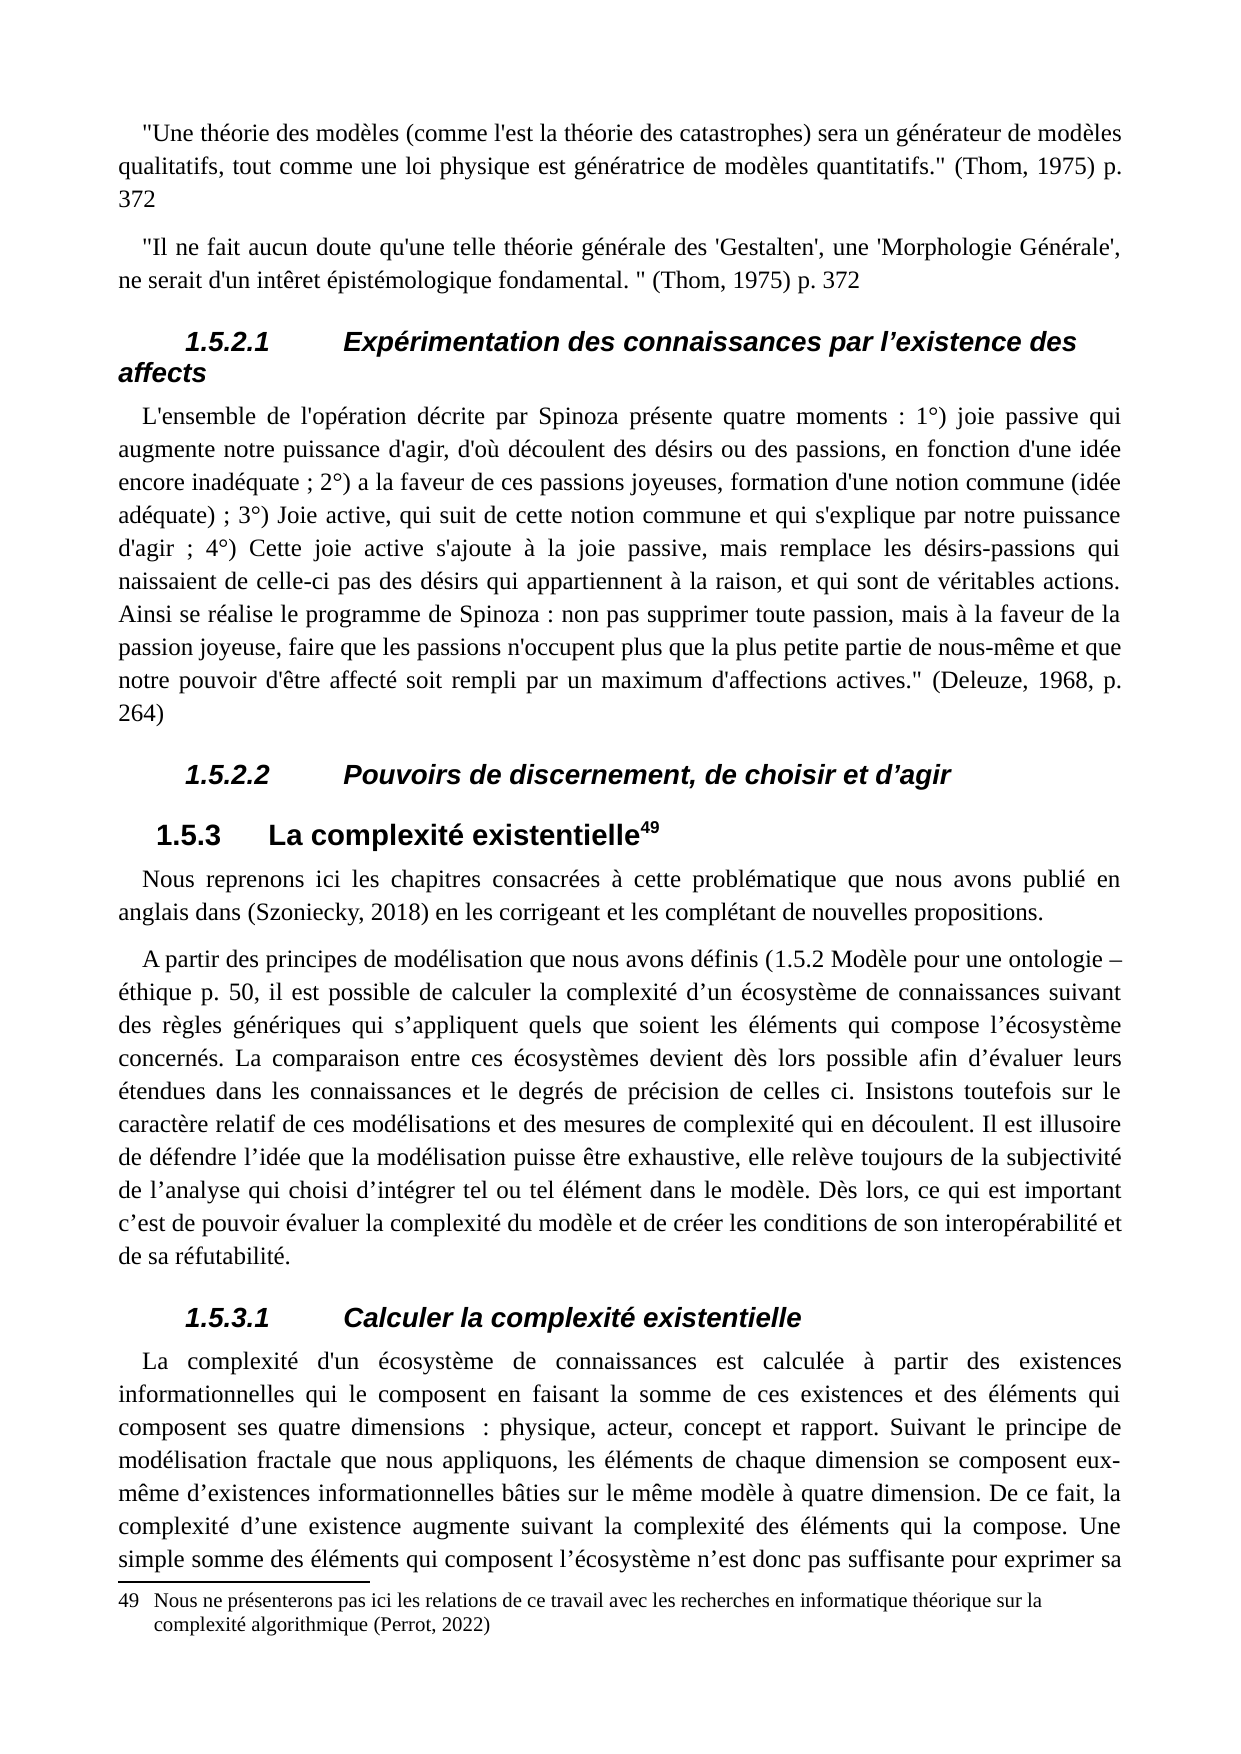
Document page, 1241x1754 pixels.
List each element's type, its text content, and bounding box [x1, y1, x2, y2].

subtitle La complexité existentielle [118, 817, 1122, 851]
subtitle Expérimentation des connaissances par l’existence des affects [118, 325, 1122, 389]
text Nous reprenons ici les chapitres consacrées à cette problématique que nous avons publié en anglais dans (Szoniecky, 2018) en les corrigeant et les complétant de nouvelles propositions. [118, 864, 1122, 925]
text "Il ne fait aucun doute qu'une telle théorie générale des 'Gestalten', une 'Morphologie Générale', ne serait d'un intêret épistémologique fondamental. " (Thom, 1975) p. 372 [118, 232, 1122, 293]
text La complexité d'un écosystème de connaissances est calculée à partir des existences informationnelles qui le composent en faisant la somme de ces existences et des éléments qui composent ses quatre dimensions : physique, acteur, concept et rapport. Suivant le principe de modélisation fractale que nous appliquons, les éléments de chaque dimension se composent eux-même d’existences informationnelles bâties sur le même modèle à quatre dimension. De ce fait, la complexité d’une existence augmente suivant la complexité des éléments qui la compose. Une simple somme des éléments qui composent l’écosystème n’est donc pas suffisante pour exprimer sa [118, 1346, 1122, 1573]
text "Une théorie des modèles (comme l'est la théorie des catastrophes) sera un générateur de modèles qualitatifs, tout comme une loi physique est génératrice de modèles quantitatifs." (Thom, 1975) p. 372 [118, 118, 1122, 213]
text L'ensemble de l'opération décrite par Spinoza présente quatre moments : 1°) joie passive qui augmente notre puissance d'agir, d'où découlent des désirs ou des passions, en fonction d'une idée encore inadéquate ; 2°) a la faveur de ces passions joyeuses, formation d'une notion commune (idée adéquate) ; 3°) Joie active, qui suit de cette notion commune et qui s'explique par notre puissance d'agir ; 4°) Cette joie active s'ajoute à la joie passive, mais remplace les désirs-passions qui naissaient de celle-ci pas des désirs qui appartiennent à la raison, et qui sont de véritables actions. Ainsi se réalise le programme de Spinoza : non pas supprimer toute passion, mais à la faveur de la passion joyeuse, faire que les passions n'occupent plus que la plus petite partie de nous-même et que notre pouvoir d'être affecté soit rempli par un maximum d'affections actives." (Deleuze, 1968, p. 264) [118, 401, 1122, 727]
subtitle Pouvoirs de discernement, de choisir et d’agir [118, 758, 1122, 790]
text Nous ne présenterons pas ici les relations de ce travail avec les recherches en informatique théorique sur la complexité algorithmique (Perrot, 2022) [118, 1588, 1122, 1636]
subtitle Calculer la complexité existentielle [118, 1302, 1122, 1333]
text A partir des principes de modélisation que nous avons définis (1.5.2 Modèle pour une ontologie – éthique p. 51, il est possible de calculer la complexité d’un écosystème de connaissances suivant des règles génériques qui s’appliquent quels que soient les éléments qui compose l’écosystème concernés. La comparaison entre ces écosystèmes devient dès lors possible afin d’évaluer leurs étendues dans les connaissances et le degrés de précision de celles ci. Insistons toutefois sur le caractère relatif de ces modélisations et des mesures de complexité qui en découlent. Il est illusoire de défendre l’idée que la modélisation puisse être exhaustive, elle relève toujours de la subjectivité de l’analyse qui choisi d’intégrer tel ou tel élément dans le modèle. Dès lors, ce qui est important c’est de pouvoir évaluer la complexité du modèle et de créer les conditions de son interopérabilité et de sa réfutabilité. [118, 944, 1122, 1270]
